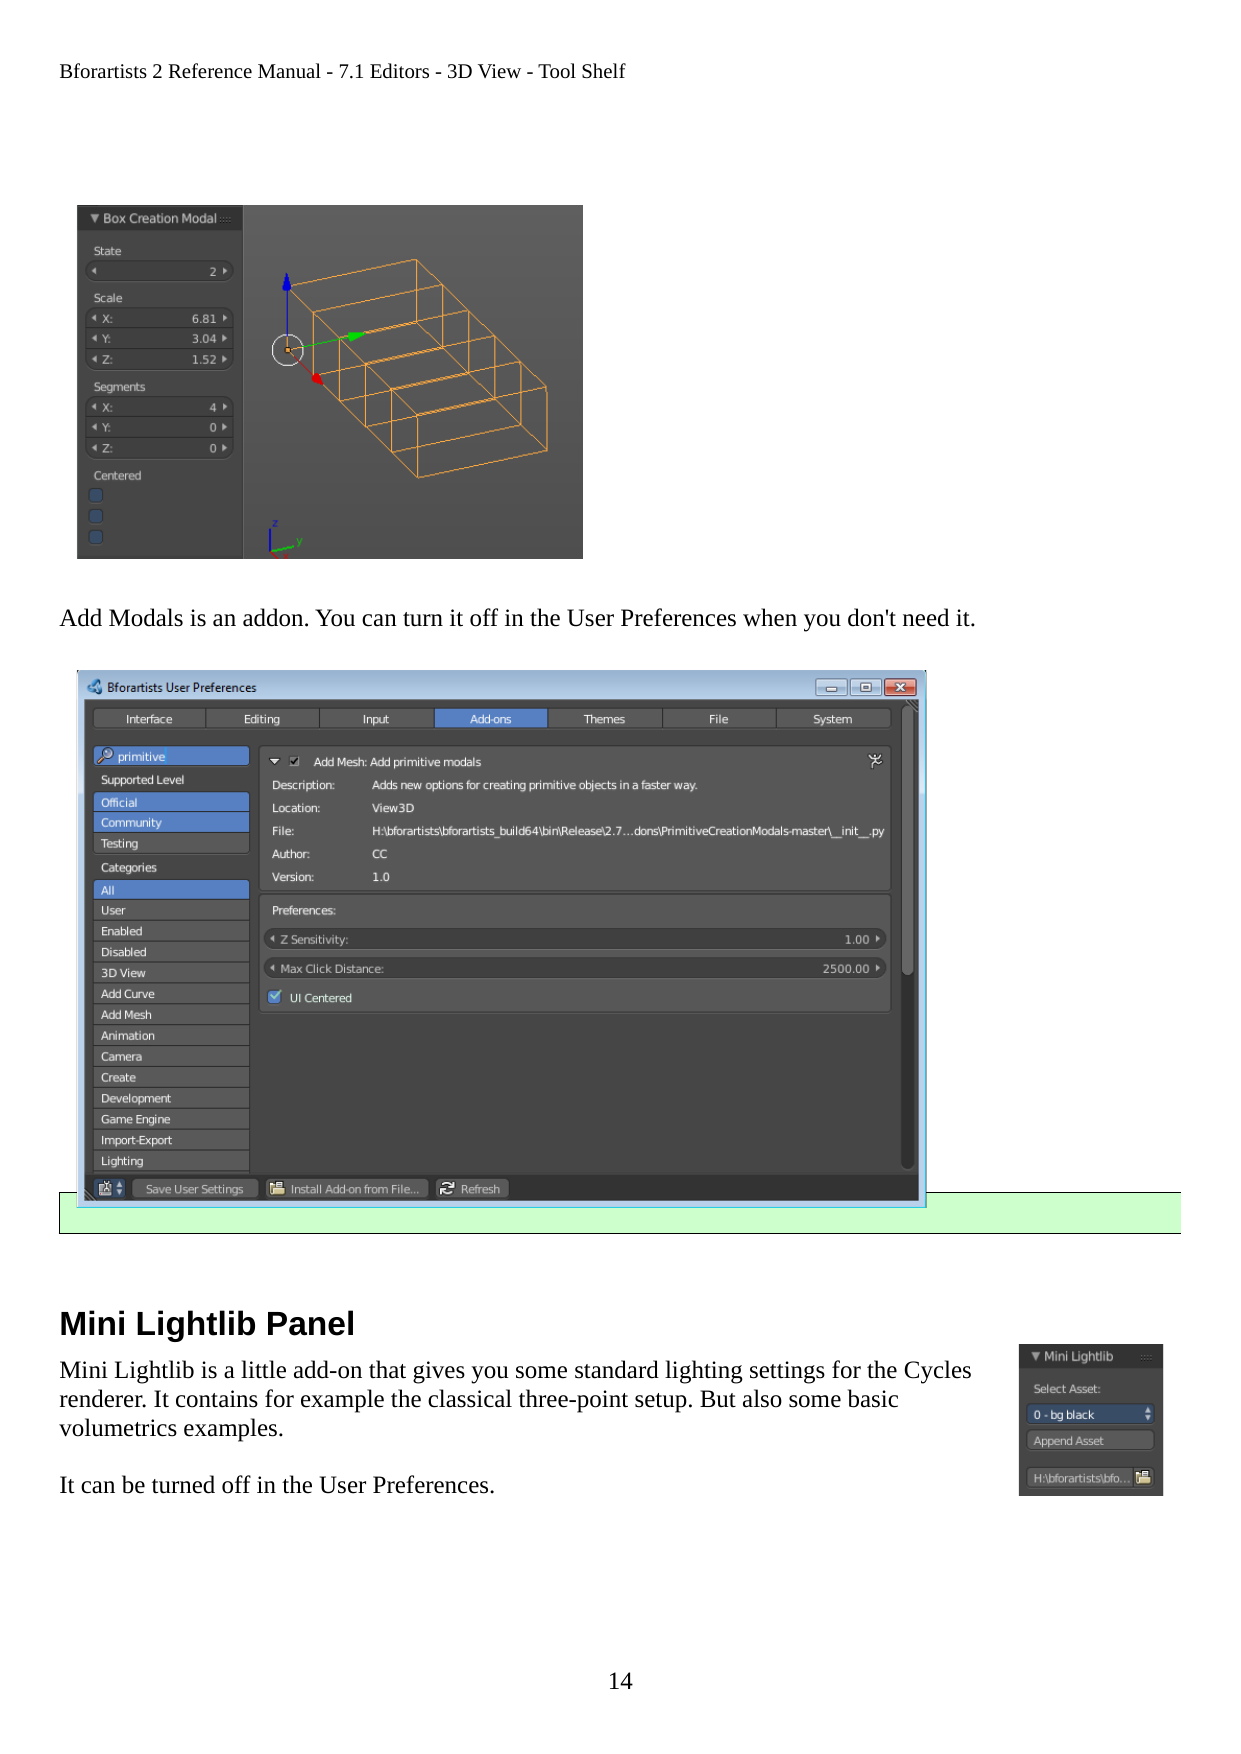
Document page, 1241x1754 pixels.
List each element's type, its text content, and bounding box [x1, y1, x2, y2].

picture [76, 670, 927, 1208]
text Add Modals is an addon. You can turn it off in the User Preferences when you don't need it. [59, 603, 1181, 632]
table_header [60, 1193, 1181, 1233]
picture [76, 205, 583, 559]
picture [1018, 1344, 1164, 1496]
subtitle Mini Lightlib Panel [59, 1304, 1181, 1343]
text Mini Lightlib is a little add-on that gives you some standard lighting settings for the Cycles renderer. It contains for example the classical three-point setup. But also some basic volumetrics examples. [59, 1355, 1018, 1442]
text It can be turned off in the User Preferences. [59, 1470, 1181, 1499]
